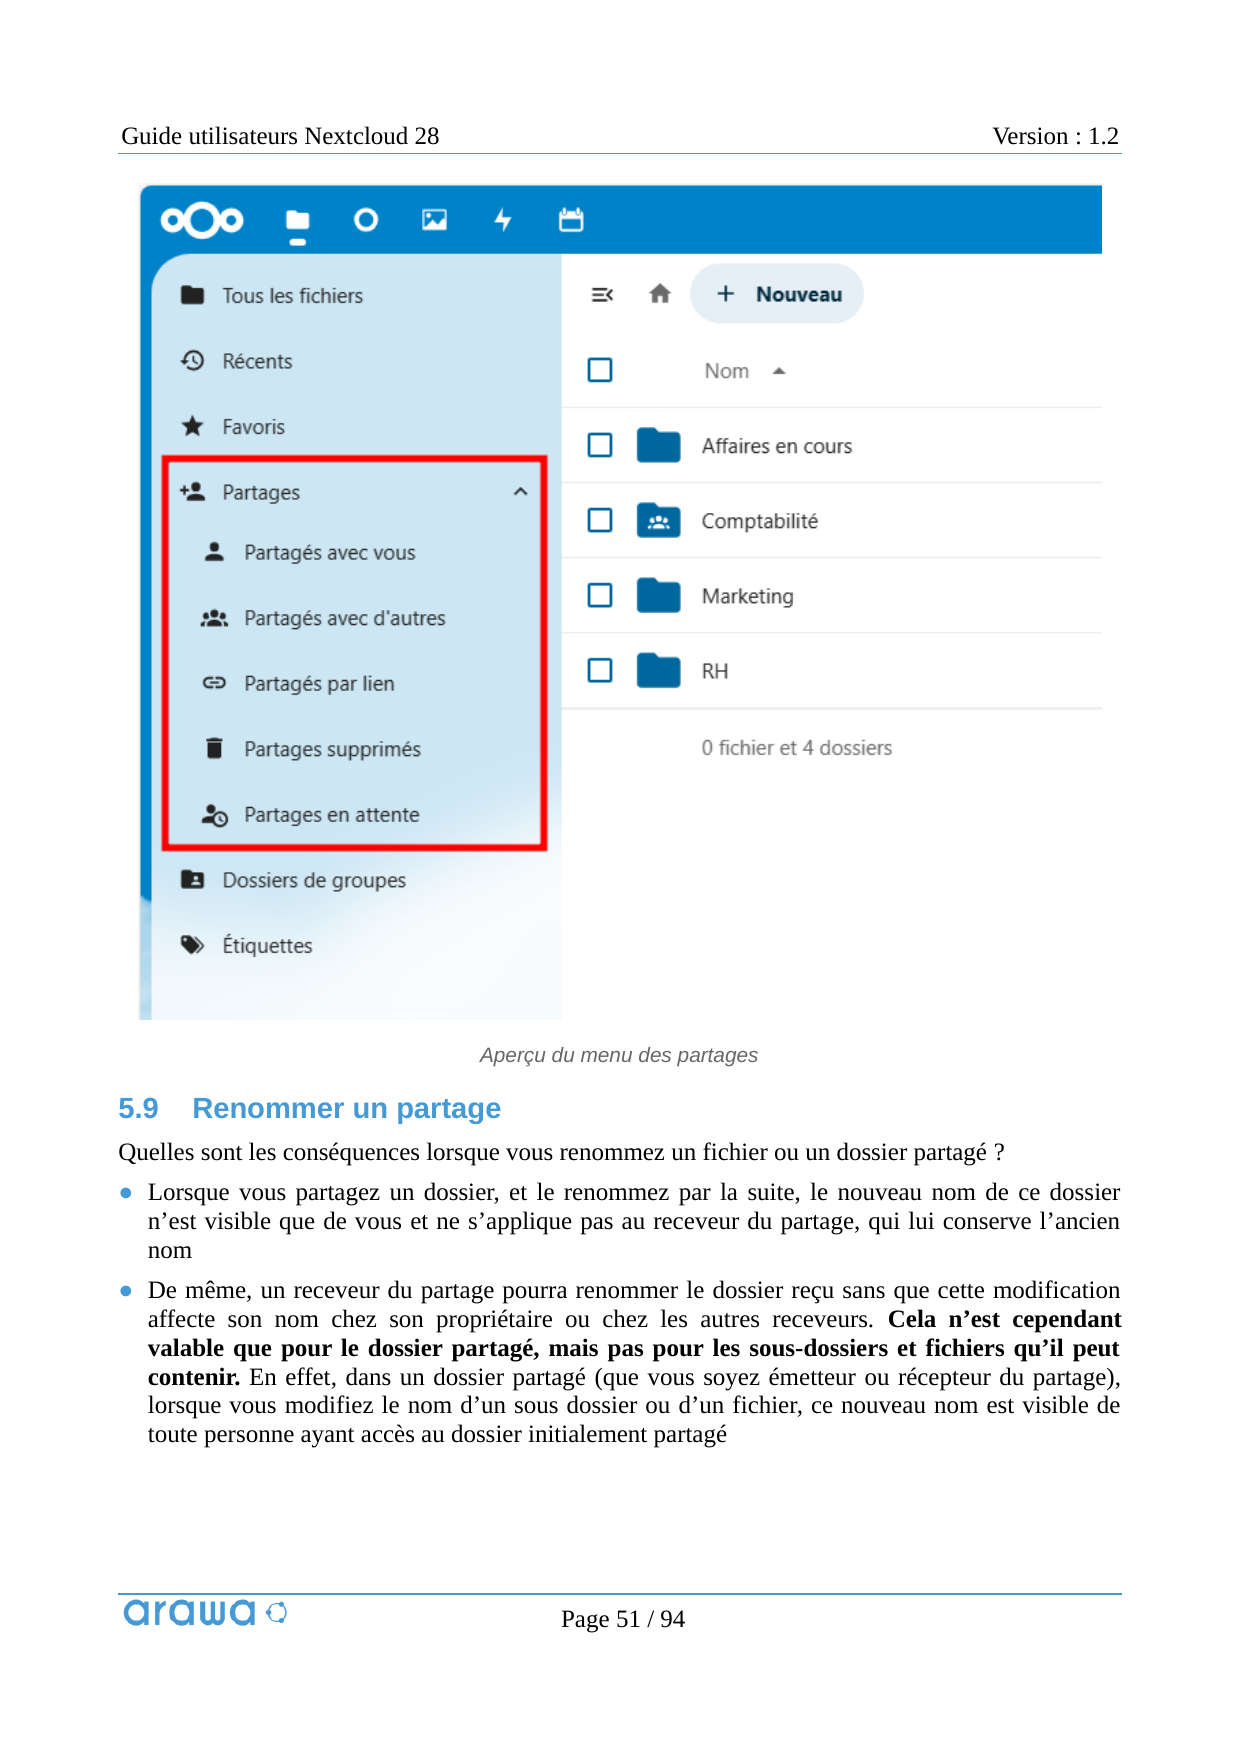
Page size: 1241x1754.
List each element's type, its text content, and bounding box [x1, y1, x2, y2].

picture [138, 183, 1102, 1020]
picture [559, 208, 583, 232]
text Quelles sont les conséquences lorsque vous renommez un fichier ou un dossier partagé ? [118, 1137, 1122, 1166]
picture [286, 210, 310, 229]
list Lorsque vous partagez un dossier, et le renommez par la suite, le nouveau nom de ce dossier n’est visible que de vous et ne s’applique pas au receveur du partage, qui lui conserve l’ancien nom [118, 1177, 1122, 1264]
picture [160, 201, 244, 239]
picture [290, 239, 306, 245]
text Aperçu du menu des partages [118, 1043, 1122, 1067]
subtitle Renommer un partage [118, 1091, 1122, 1124]
picture [121, 1597, 290, 1628]
picture [495, 209, 511, 231]
picture [423, 209, 447, 230]
picture [354, 208, 378, 232]
list De même, un receveur du partage pourra renommer le dossier reçu sans que cette modification affecte son nom chez son propriétaire ou chez les autres receveurs. Cela n’est cependant valable que pour le dossier partagé, mais pas pour les sous-dossiers et fichiers qu’il peut contenir. En effet, dans un dossier partagé (que vous soyez émetteur ou récepteur du partage), lorsque vous modifiez le nom d’un sous dossier ou d’un fichier, ce nouveau nom est visible de toute personne ayant accès au dossier initialement partagé [118, 1275, 1122, 1448]
